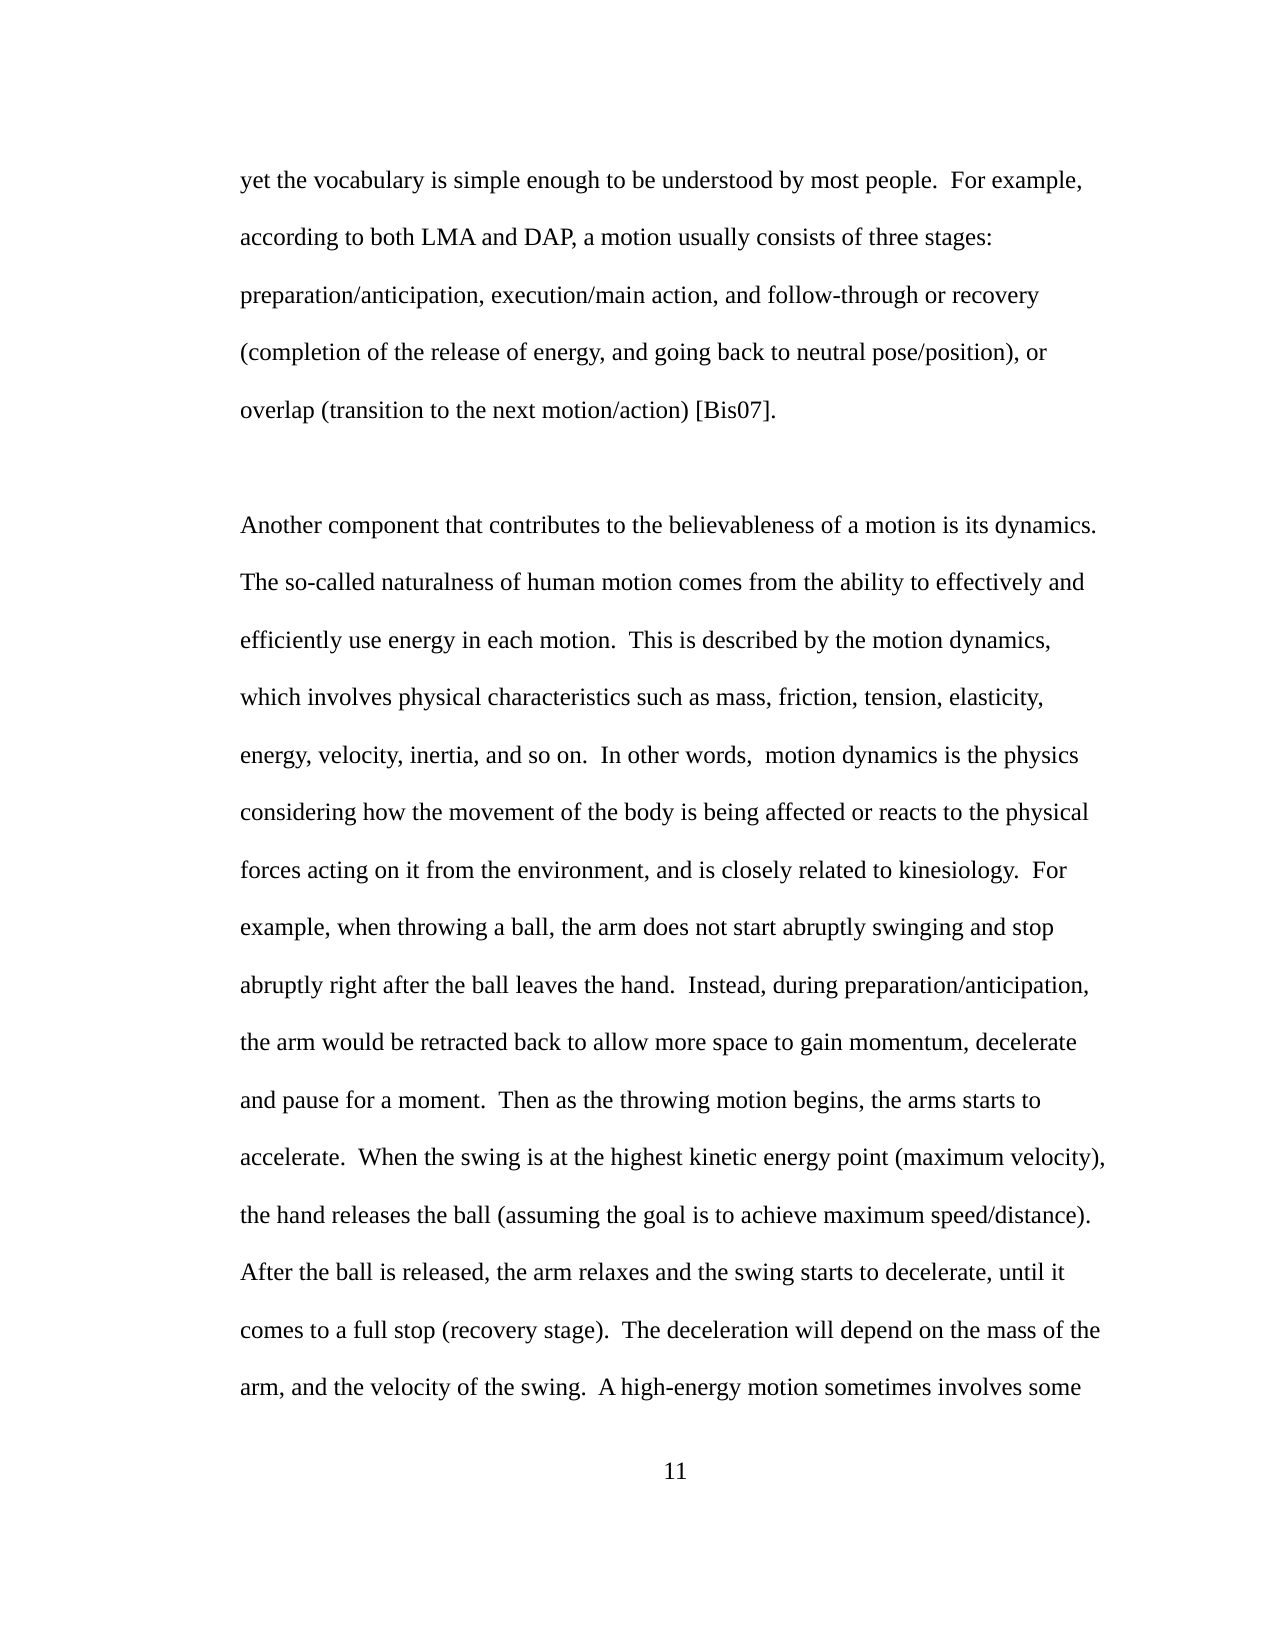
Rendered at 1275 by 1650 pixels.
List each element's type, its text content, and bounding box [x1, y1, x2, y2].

text yet the vocabulary is simple enough to be understood by most people. For example, according to both LMA and DAP, a motion usually consists of three stages: preparation/anticipation, execution/main action, and follow-through or recovery (completion of the release of energy, and going back to neutral pose/position), or overlap (transition to the next motion/action) [Bis07]. [240, 165, 1110, 423]
text Another component that contributes to the believableness of a motion is its dynamics. The so-called naturalness of human motion comes from the ability to effectively and efficiently use energy in each motion. This is described by the motion dynamics, which involves physical characteristics such as mass, friction, tension, elasticity, energy, velocity, inertia, and so on. In other words, motion dynamics is the physics considering how the movement of the body is being affected or reacts to the physical forces acting on it from the environment, and is closely related to kinesiology. For example, when throwing a ball, the arm does not start abruptly swinging and stop abruptly right after the ball leaves the hand. Instead, during preparation/anticipation, the arm would be retracted back to allow more space to gain momentum, decelerate and pause for a moment. Then as the throwing motion begins, the arms starts to accelerate. When the swing is at the highest kinetic energy point (maximum velocity), the hand releases the ball (assuming the goal is to achieve maximum speed/distance). After the ball is released, the arm relaxes and the swing starts to decelerate, until it comes to a full stop (recovery stage). The deceleration will depend on the mass of the arm, and the velocity of the swing. A high-energy motion sometimes involves some [240, 510, 1110, 1401]
